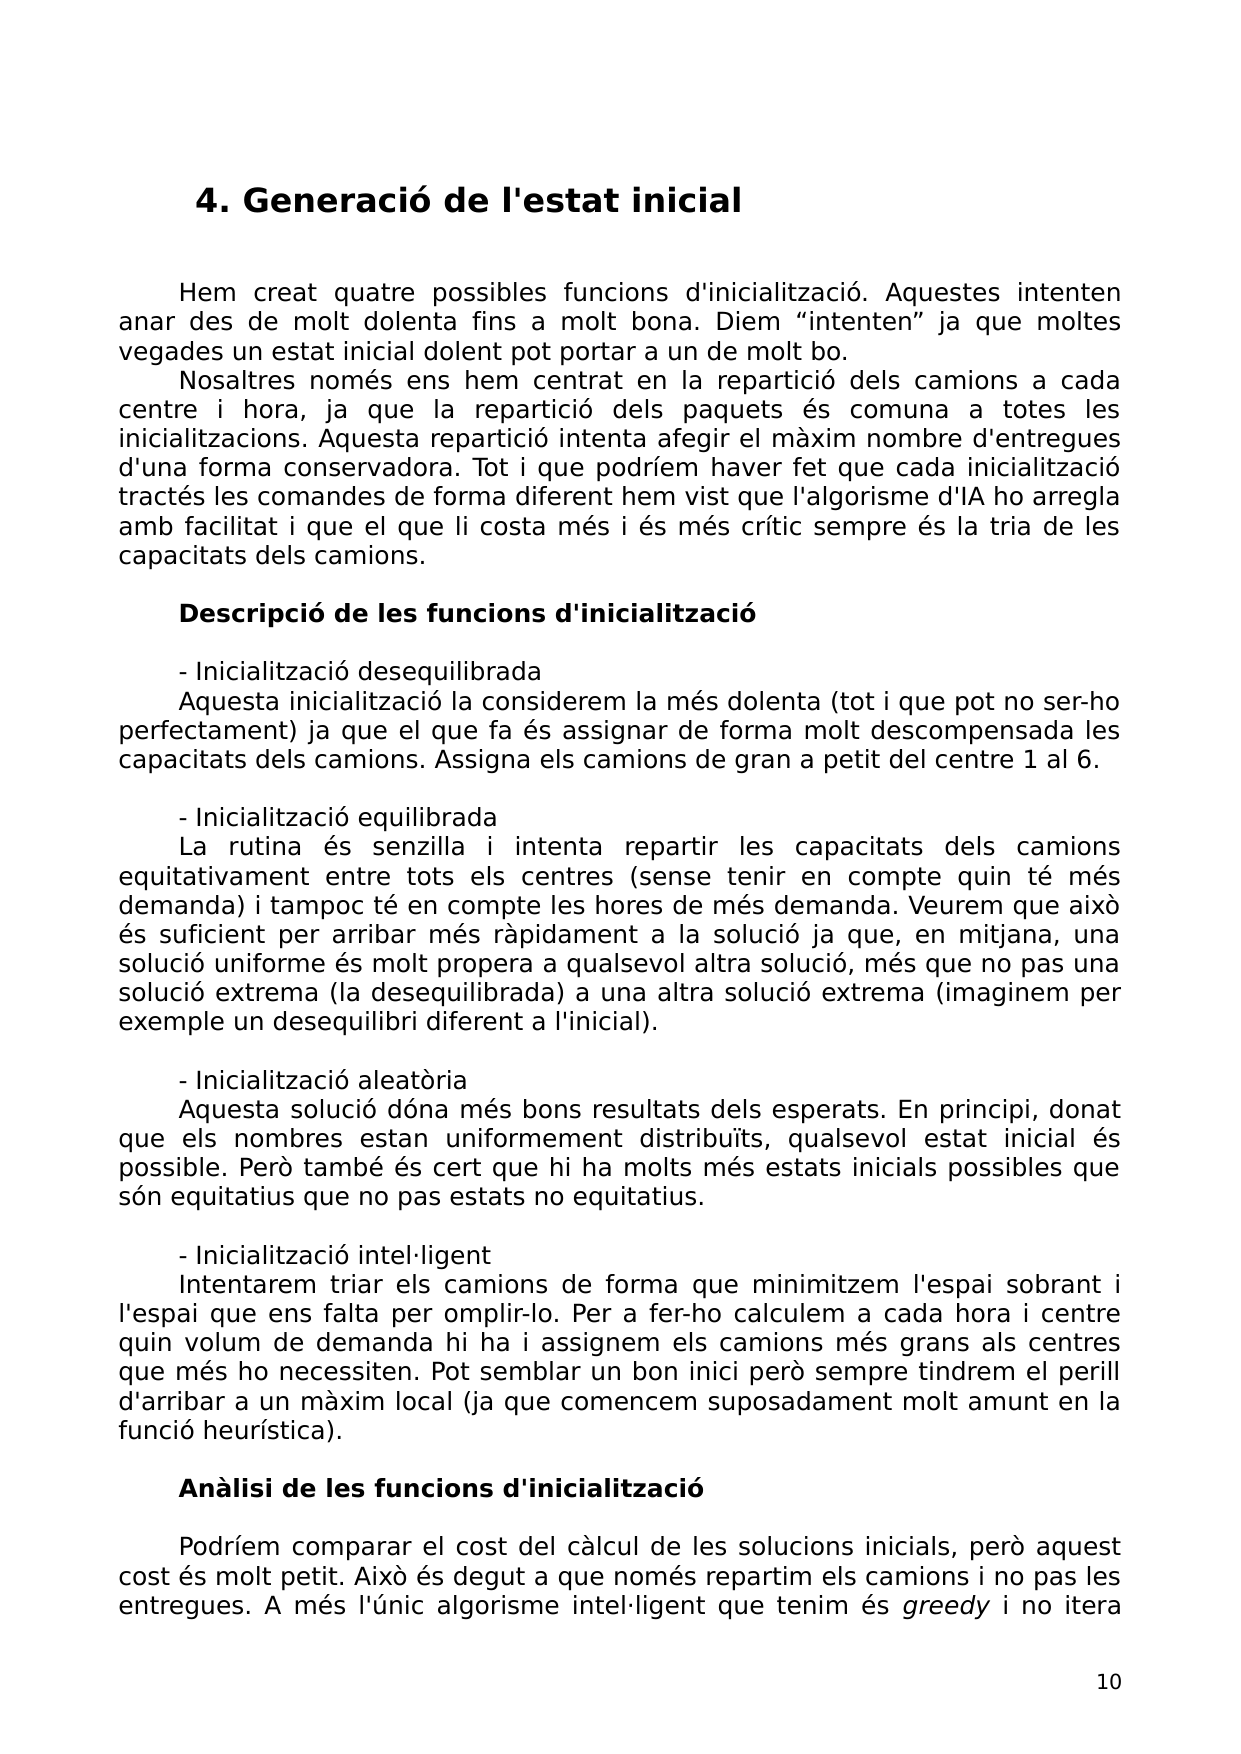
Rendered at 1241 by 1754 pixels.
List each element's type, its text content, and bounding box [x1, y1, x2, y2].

text Intentarem triar els camions de forma que minimitzem l'espai sobrant i l'espai que ens falta per omplir-lo. Per a fer-ho calculem a cada hora i centre quin volum de demanda hi ha i assignem els camions més grans als centres que més ho necessiten. Pot semblar un bon inici però sempre tindrem el perill d'arribar a un màxim local (ja que comencem suposadament molt amunt en la funció heurística). [118, 1270, 1122, 1445]
text Nosaltres només ens hem centrat en la repartició dels camions a cada centre i hora, ja que la repartició dels paquets és comuna a totes les inicialitzacions. Aquesta repartició intenta afegir el màxim nombre d'entregues d'una forma conservadora. Tot i que podríem haver fet que cada inicialització tractés les comandes de forma diferent hem vist que l'algorisme d'IA ho arregla amb facilitat i que el que li costa més i és més crític sempre és la tria de les capacitats dels camions. [118, 366, 1122, 570]
text Aquesta inicialització la considerem la més dolenta (tot i que pot no ser-ho perfectament) ja que el que fa és assignar de forma molt descompensada les capacitats dels camions. Assigna els camions de gran a petit del centre 1 al 6. [118, 687, 1122, 774]
text Aquesta solució dóna més bons resultats dels esperats. En principi, donat que els nombres estan uniformement distribuïts, qualsevol estat inicial és possible. Però també és cert que hi ha molts més estats inicials possibles que són equitatius que no pas estats no equitatius. [118, 1095, 1122, 1212]
text 4. Generació de l'estat inicial [118, 181, 1122, 220]
text Anàlisi de les funcions d'inicialització [118, 1474, 1122, 1503]
text - Inicialització intel·ligent [118, 1241, 1122, 1270]
text - Inicialització desequilibrada [118, 658, 1122, 687]
text - Inicialització aleatòria [118, 1066, 1122, 1095]
text La rutina és senzilla i intenta repartir les capacitats dels camions equitativament entre tots els centres (sense tenir en compte quin té més demanda) i tampoc té en compte les hores de més demanda. Veurem que això és suficient per arribar més ràpidament a la solució ja que, en mitjana, una solució uniforme és molt propera a qualsevol altra solució, més que no pas una solució extrema (la desequilibrada) a una altra solució extrema (imaginem per exemple un desequilibri diferent a l'inicial). [118, 833, 1122, 1037]
text Hem creat quatre possibles funcions d'inicialització. Aquestes intenten anar des de molt dolenta fins a molt bona. Diem “intenten” ja que moltes vegades un estat inicial dolent pot portar a un de molt bo. [118, 278, 1122, 366]
text - Inicialització equilibrada [118, 803, 1122, 833]
text Descripció de les funcions d'inicialització [118, 599, 1122, 628]
text Podríem comparar el cost del càlcul de les solucions inicials, però aquest cost és molt petit. Això és degut a que només repartim els camions i no pas les entregues. A més l'únic algorisme intel·ligent que tenim és greedy i no itera [118, 1533, 1122, 1620]
